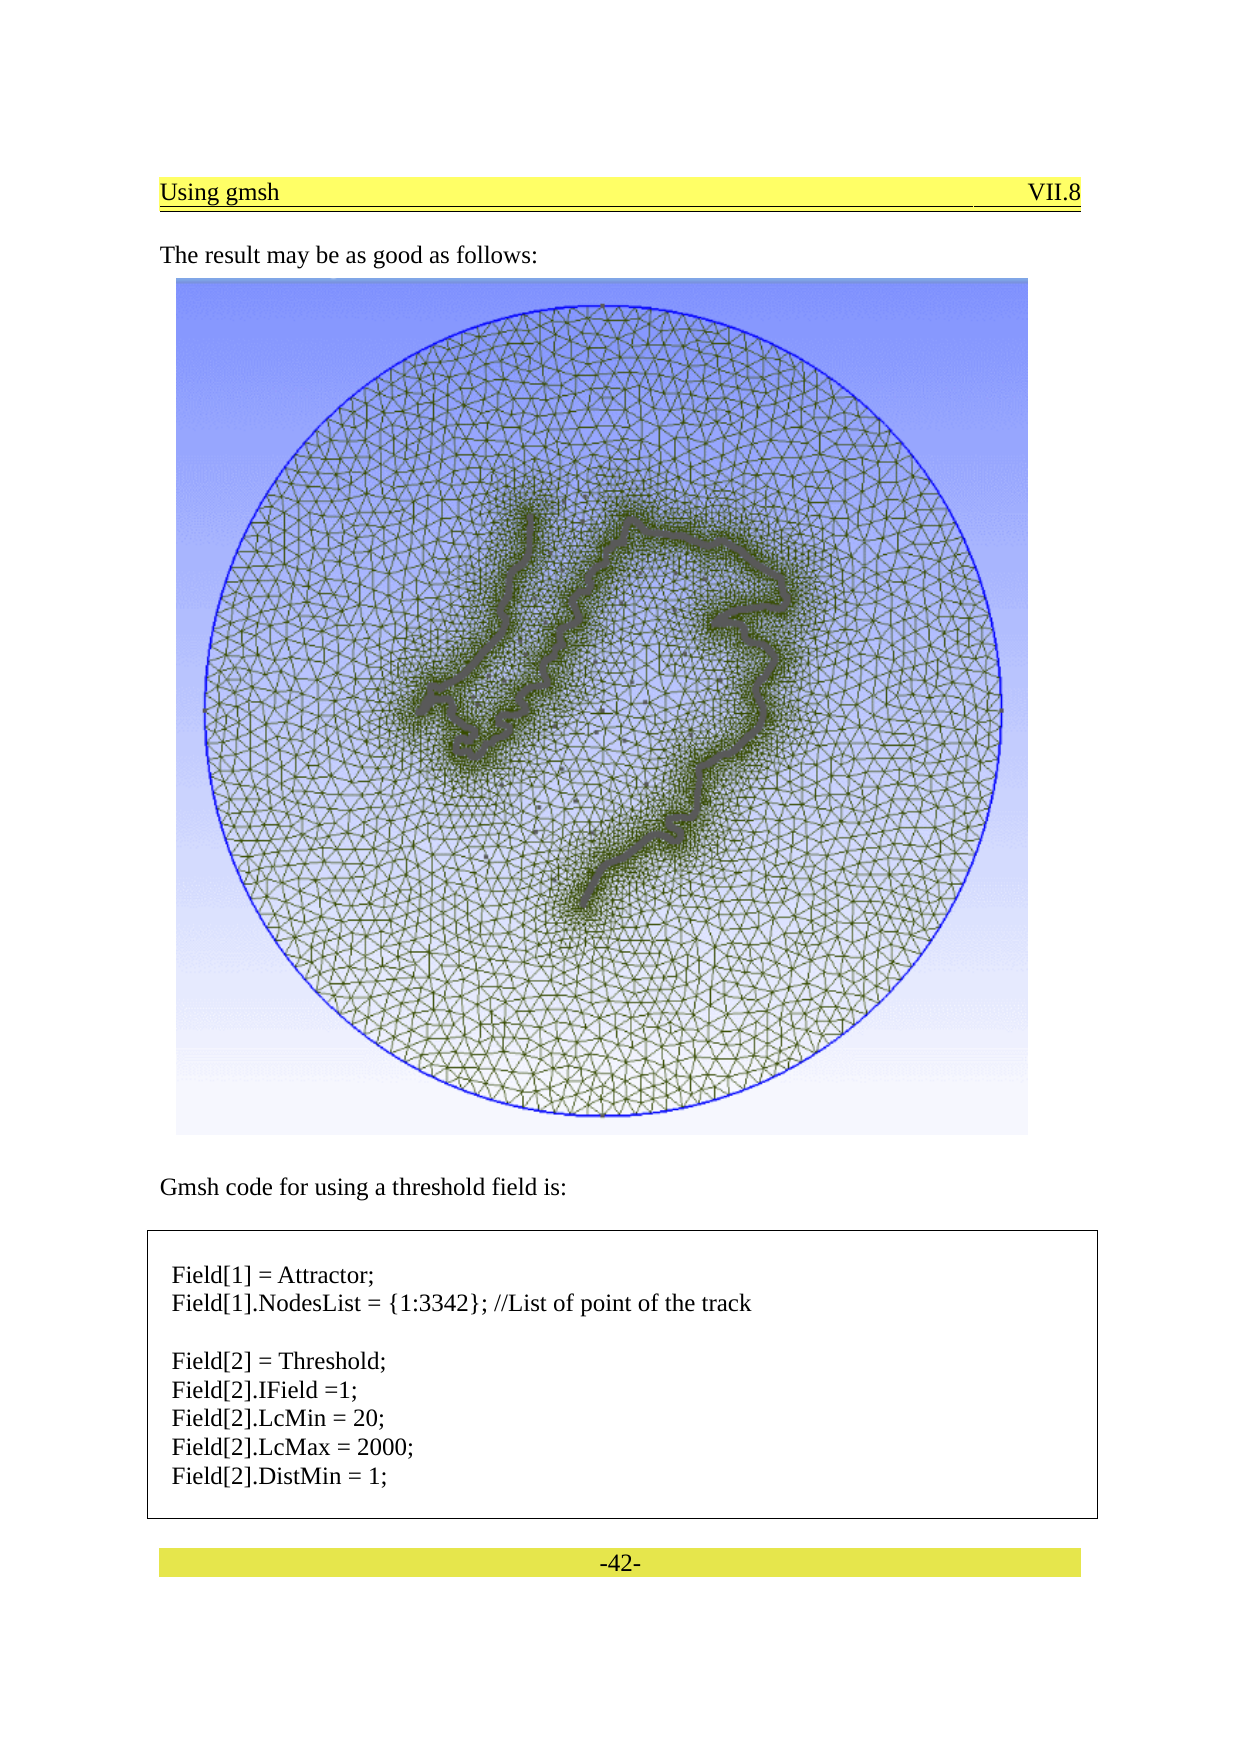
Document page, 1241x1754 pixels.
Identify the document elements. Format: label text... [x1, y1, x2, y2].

picture [176, 278, 1028, 1135]
text The result may be as good as follows: [159, 240, 1081, 269]
table_header Field[1] = Attractor; Field[1].NodesList = {1:3342}; //List of point of the track Field[2] = Threshold; Field[2].IField =1; Field[2].LcMin = 20; Field[2].LcMax = 2000; Field[2].DistMin = 1; [148, 1231, 1097, 1517]
text Gmsh code for using a threshold field is: [159, 1172, 1081, 1201]
